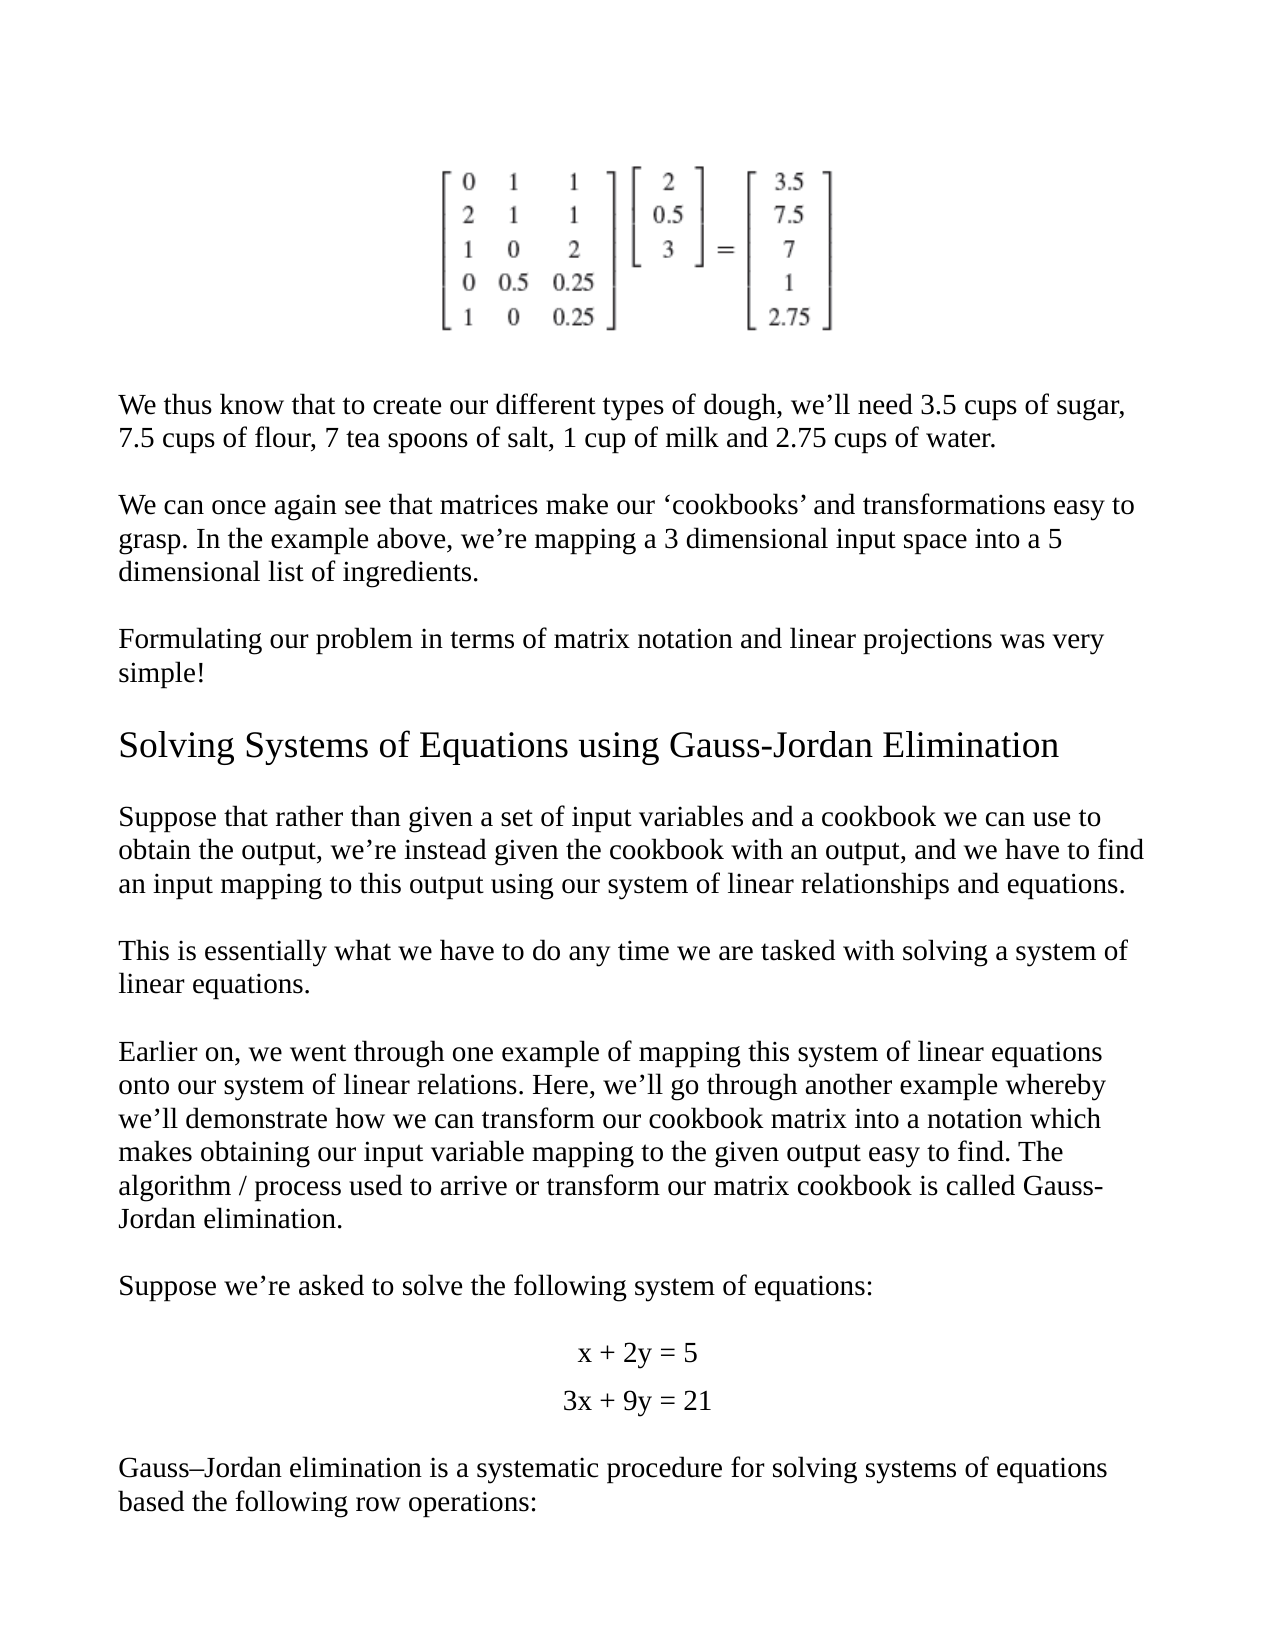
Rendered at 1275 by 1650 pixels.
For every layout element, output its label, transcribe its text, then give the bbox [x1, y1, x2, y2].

text We can once again see that matrices make our ‘cookbooks’ and transformations easy to grasp. In the example above, we’re mapping a 3 dimensional input space into a 5 dimensional list of ingredients. [118, 487, 1157, 588]
picture [413, 151, 862, 354]
text This is essentially what we have to do any time we are tasked with solving a system of linear equations. [118, 933, 1157, 1000]
text We thus know that to create our different types of dough, we’ll need 3.5 cups of sugar, 7.5 cups of flour, 7 tea spoons of salt, 1 cup of milk and 2.75 cups of water. [118, 387, 1157, 454]
text Suppose that rather than given a set of input variables and a cookbook we can use to obtain the output, we’re instead given the cookbook with an output, and we have to find an input mapping to this output using our system of linear relationships and equations. [118, 799, 1157, 899]
text Suppose we’re asked to solve the following system of equations: [118, 1268, 1157, 1302]
text Gauss–Jordan elimination is a systematic procedure for solving systems of equations based the following row operations: [118, 1451, 1157, 1518]
text 3x + 9y = 21 [118, 1383, 1157, 1417]
text Formulating our problem in terms of matrix notation and linear projections was very simple! [118, 622, 1157, 689]
text Solving Systems of Equations using Gauss-Jordan Elimination [118, 722, 1157, 765]
text Earlier on, we went through one example of mapping this system of linear equations onto our system of linear relations. Here, we’ll go through another example whereby we’ll demonstrate how we can transform our cookbook matrix into a notation which makes obtaining our input variable mapping to the given output easy to find. The algorithm / process used to arrive or transform our matrix cookbook is called Gauss-Jordan elimination. [118, 1034, 1157, 1235]
text x + 2y = 5 [118, 1336, 1157, 1369]
